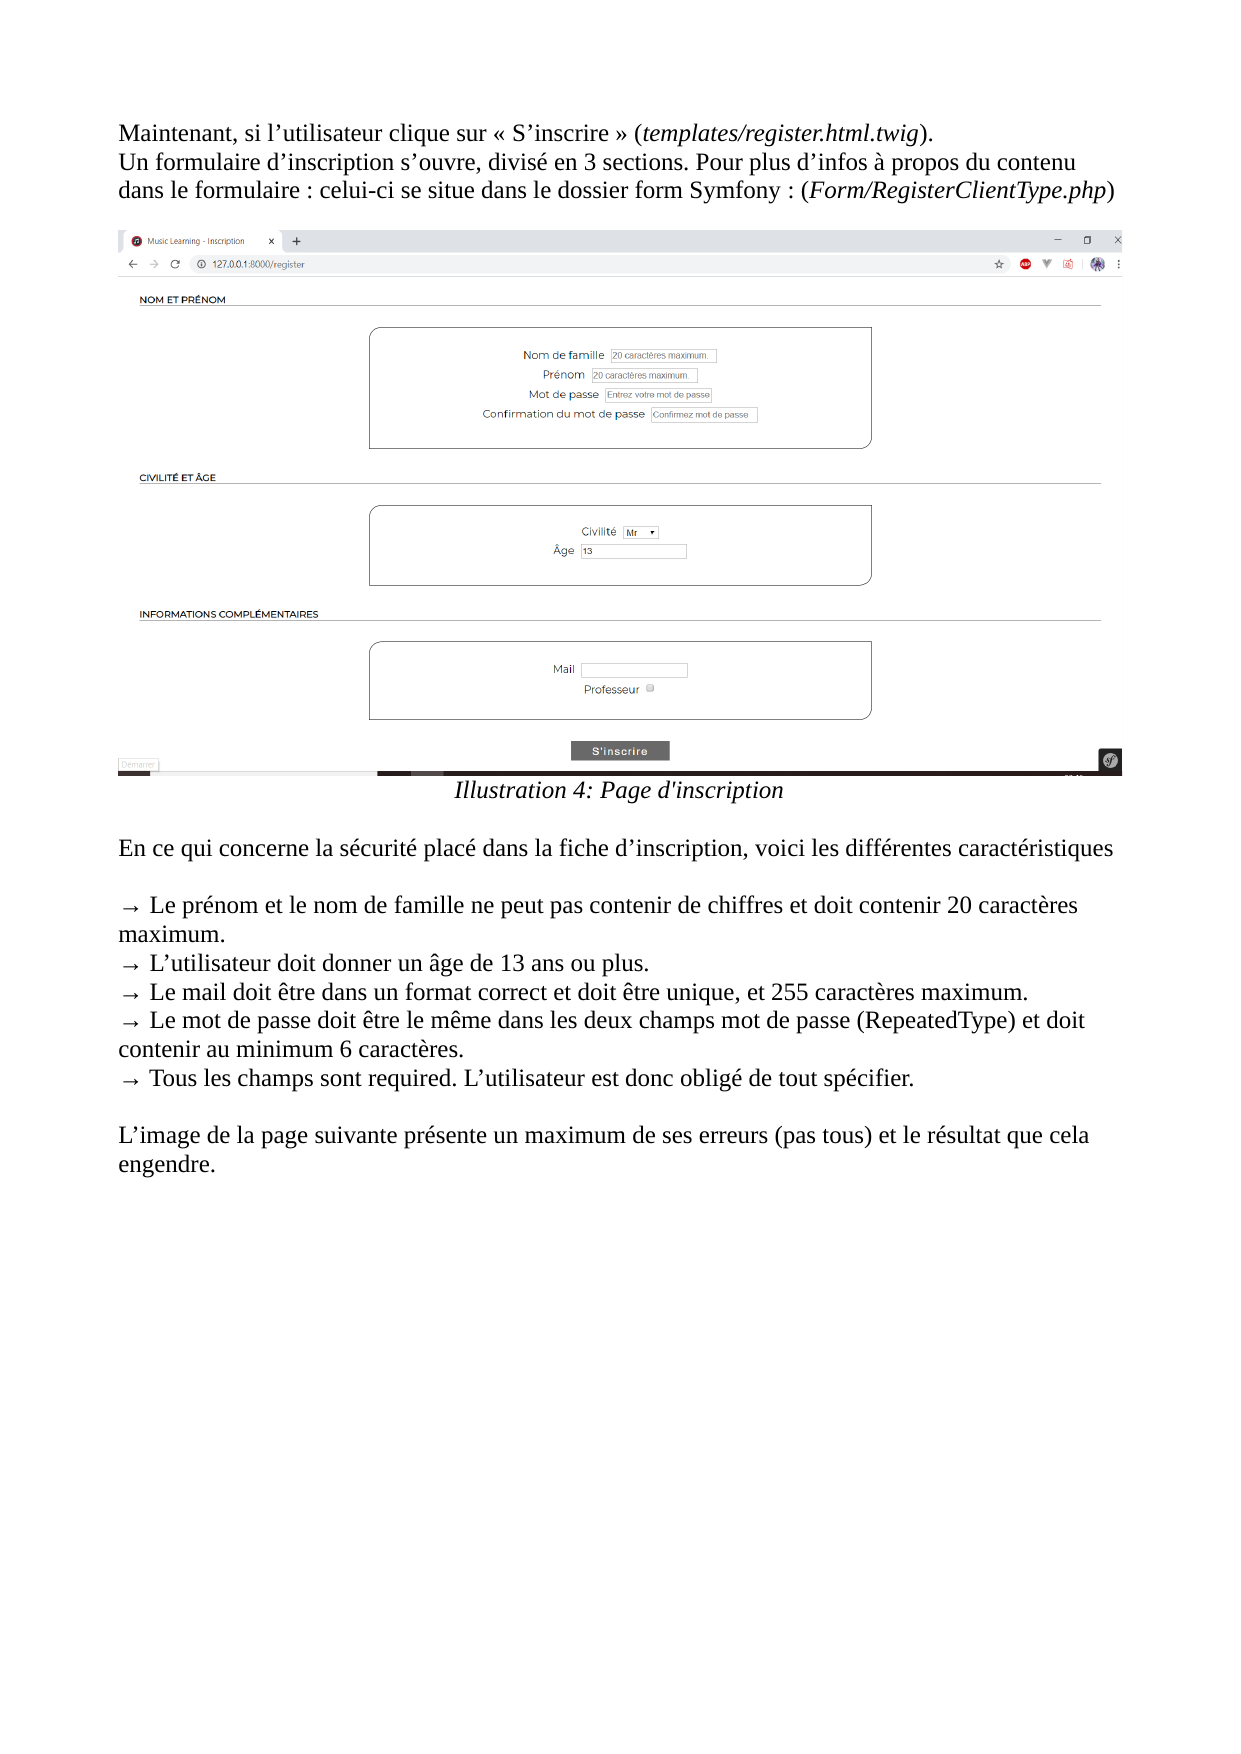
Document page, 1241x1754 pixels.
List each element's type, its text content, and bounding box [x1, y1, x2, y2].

text → Le mot de passe doit être le même dans les deux champs mot de passe (RepeatedType) et doit contenir au minimum 6 caractères. [118, 1005, 1122, 1063]
text En ce qui concerne la sécurité placé dans la fiche d’inscription, voici les différentes caractéristiques [118, 833, 1122, 862]
text Illustration 4: Page d'inscription [109, 231, 1131, 804]
text Un formulaire d’inscription s’ouvre, divisé en 3 sections. Pour plus d’infos à propos du contenu dans le formulaire : celui-ci se situe dans le dossier form Symfony : (Form/RegisterClientType.php) [118, 147, 1122, 204]
text → Le prénom et le nom de famille ne peut pas contenir de chiffres et doit contenir 20 caractères maximum. [118, 890, 1122, 948]
text → Tous les champs sont required. L’utilisateur est donc obligé de tout spécifier. [118, 1063, 1122, 1092]
text Maintenant, si l’utilisateur clique sur « S’inscrire » (templates/register.html.twig). [118, 118, 1122, 147]
text → Le mail doit être dans un format correct et doit être unique, et 255 caractères maximum. [118, 977, 1122, 1005]
picture [118, 230, 1123, 776]
text → L’utilisateur doit donner un âge de 13 ans ou plus. [118, 948, 1122, 977]
text L’image de la page suivante présente un maximum de ses erreurs (pas tous) et le résultat que cela engendre. [118, 1120, 1122, 1178]
